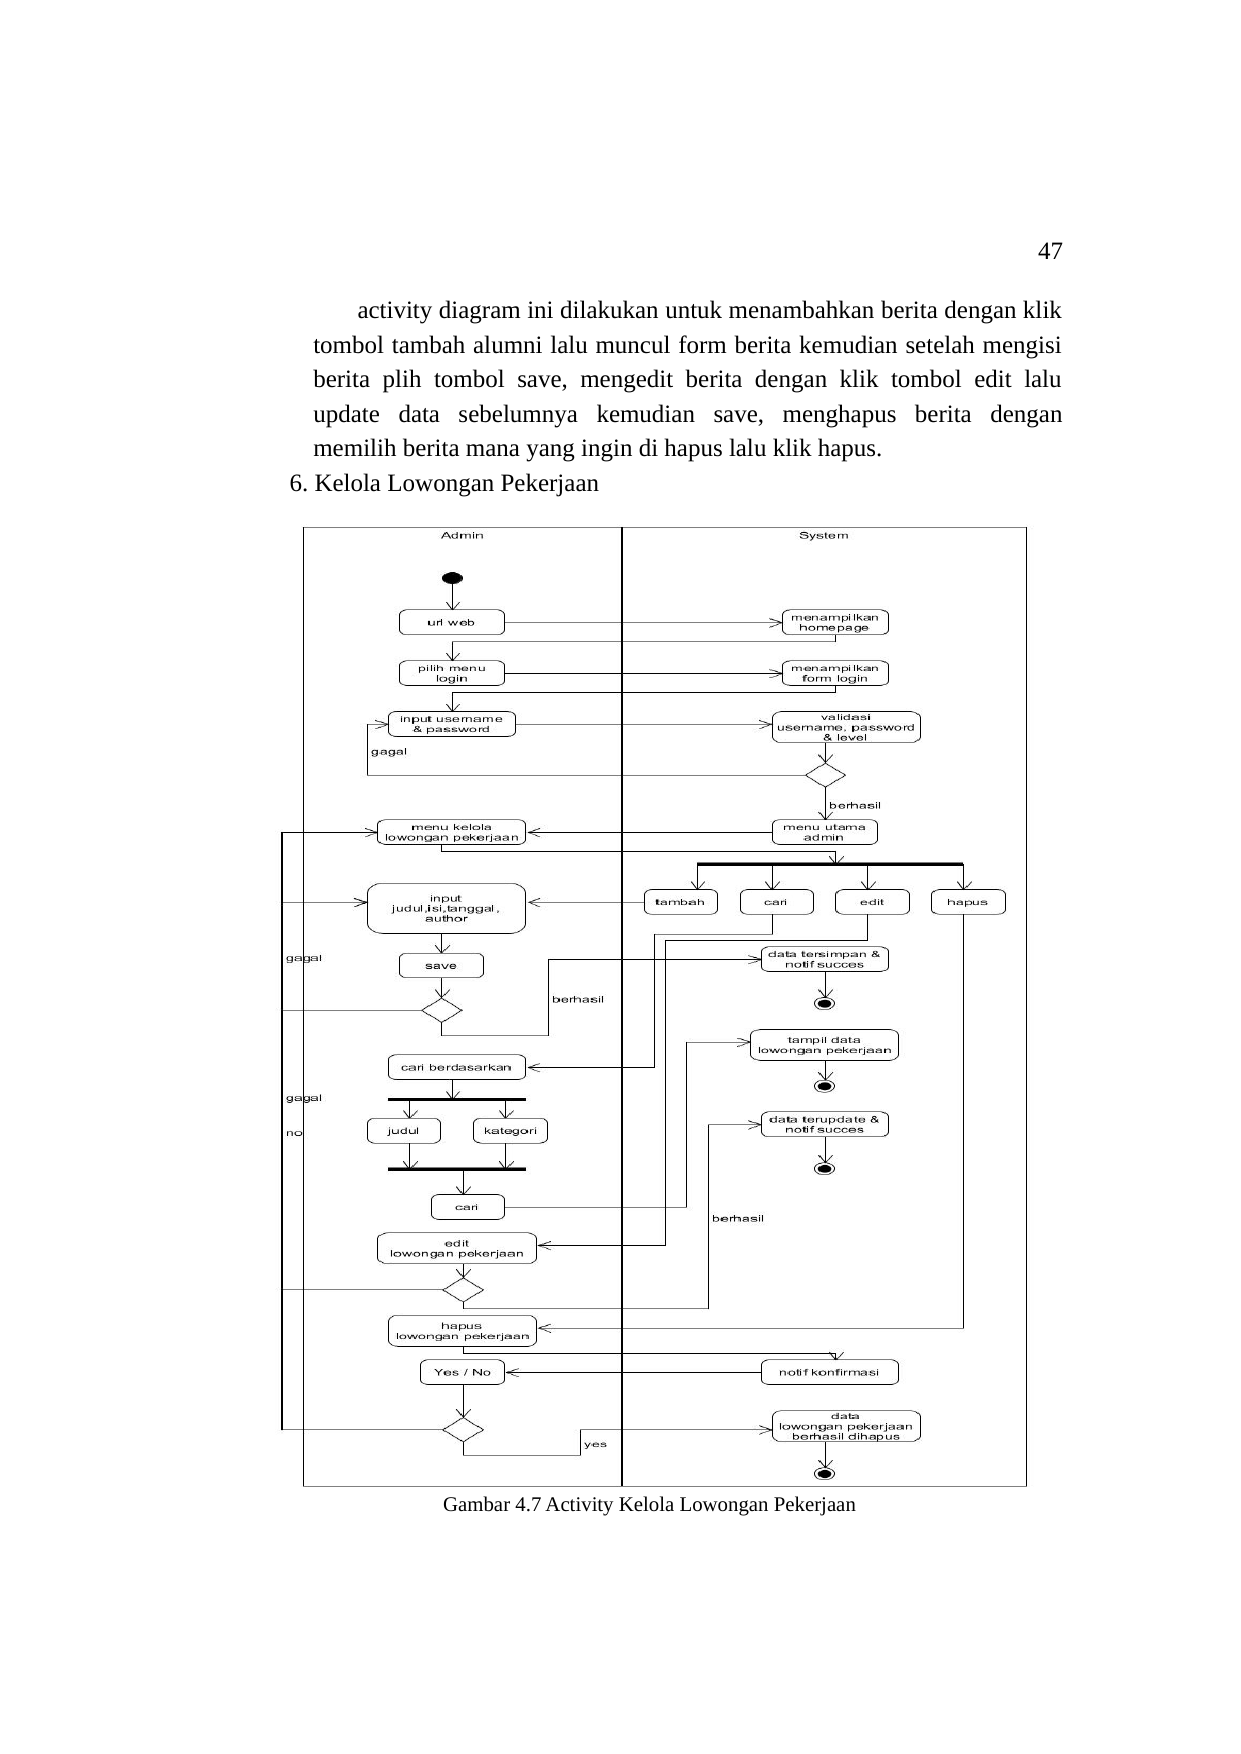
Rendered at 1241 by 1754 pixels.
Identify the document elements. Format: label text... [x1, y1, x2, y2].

text activity diagram ini dilakukan untuk menambahkan berita dengan klik tombol tambah alumni lalu muncul form berita kemudian setelah mengisi berita plih tombol save, mengedit berita dengan klik tombol edit lalu update data sebelumnya kemudian save, menghapus berita dengan memilih berita mana yang ingin di hapus lalu klik hapus. [313, 295, 1063, 462]
text Gambar 4.7 Activity Kelola Lowongan Pekerjaan [251, 1487, 1048, 1516]
text 6. Kelola Lowongan Pekerjaan [289, 468, 1063, 496]
picture [251, 514, 1048, 1487]
